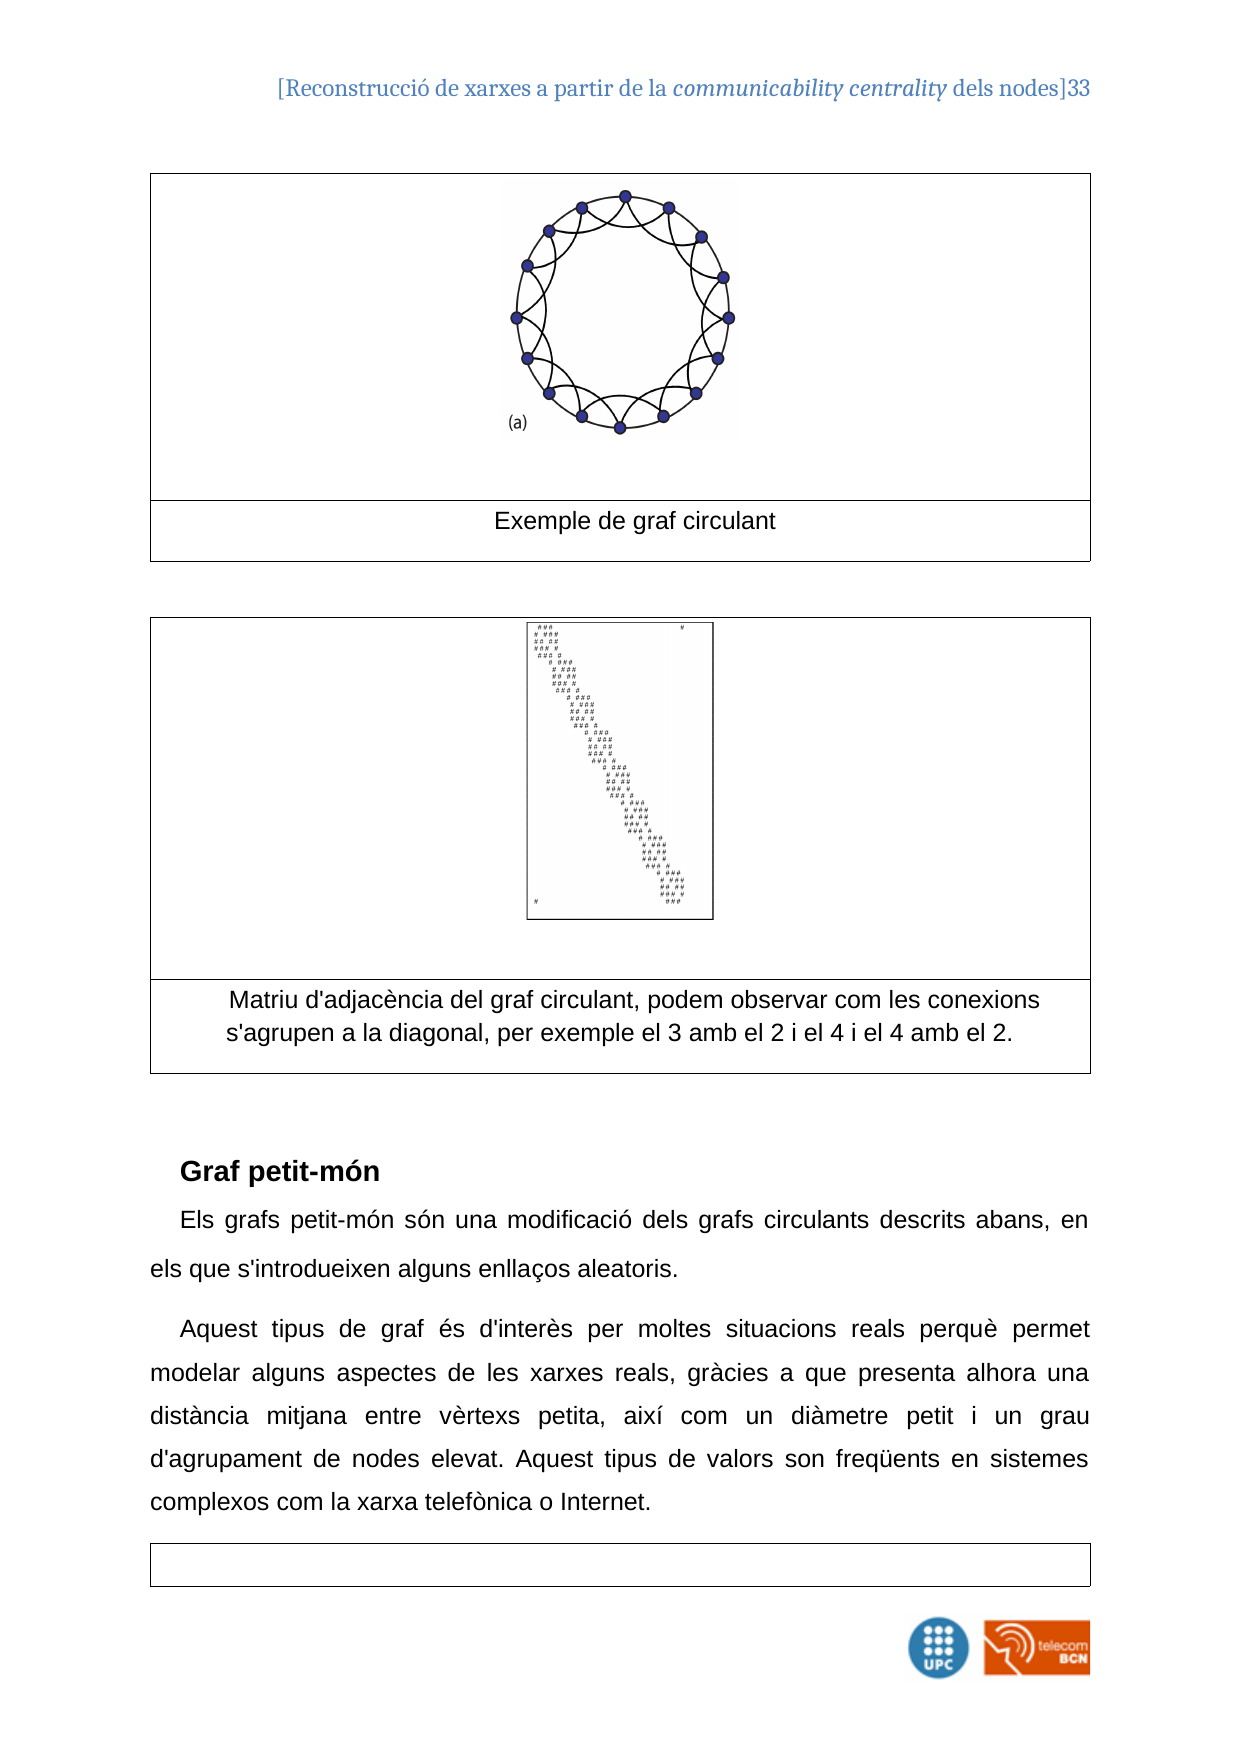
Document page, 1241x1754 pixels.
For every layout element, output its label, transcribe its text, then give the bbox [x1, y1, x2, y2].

table_header [151, 174, 1090, 500]
table_header [151, 1544, 1090, 1586]
table_cell Exemple de graf circulant [151, 501, 1090, 561]
table_header [151, 920, 1090, 979]
picture [904, 1614, 1091, 1681]
table_header [151, 618, 1090, 622]
picture [500, 178, 741, 441]
text Aquest tipus de graf és d'interès per moltes situacions reals perquè permet modelar alguns aspectes de les xarxes reals, gràcies a que presenta alhora una distància mitjana entre vèrtexs petita, així com un diàmetre petit i un grau d'agrupament de nodes elevat. Aquest tipus de valors son freqüents en sistemes complexos com la xarxa telefònica o Internet. [150, 1314, 1090, 1516]
subtitle Graf petit-món [150, 1154, 1090, 1188]
table_header [714, 623, 1090, 919]
text Els grafs petit-món són una modificació dels grafs circulants descrits abans, en els que s'introdueixen alguns enllaços aleatoris. [150, 1205, 1090, 1285]
table_cell Matriu d'adjacència del graf circulant, podem observar com les conexions s'agrupen a la diagonal, per exemple el 3 amb el 2 i el 4 i el 4 amb el 2. [151, 980, 1090, 1073]
picture [526, 622, 714, 920]
table_header [151, 623, 526, 919]
